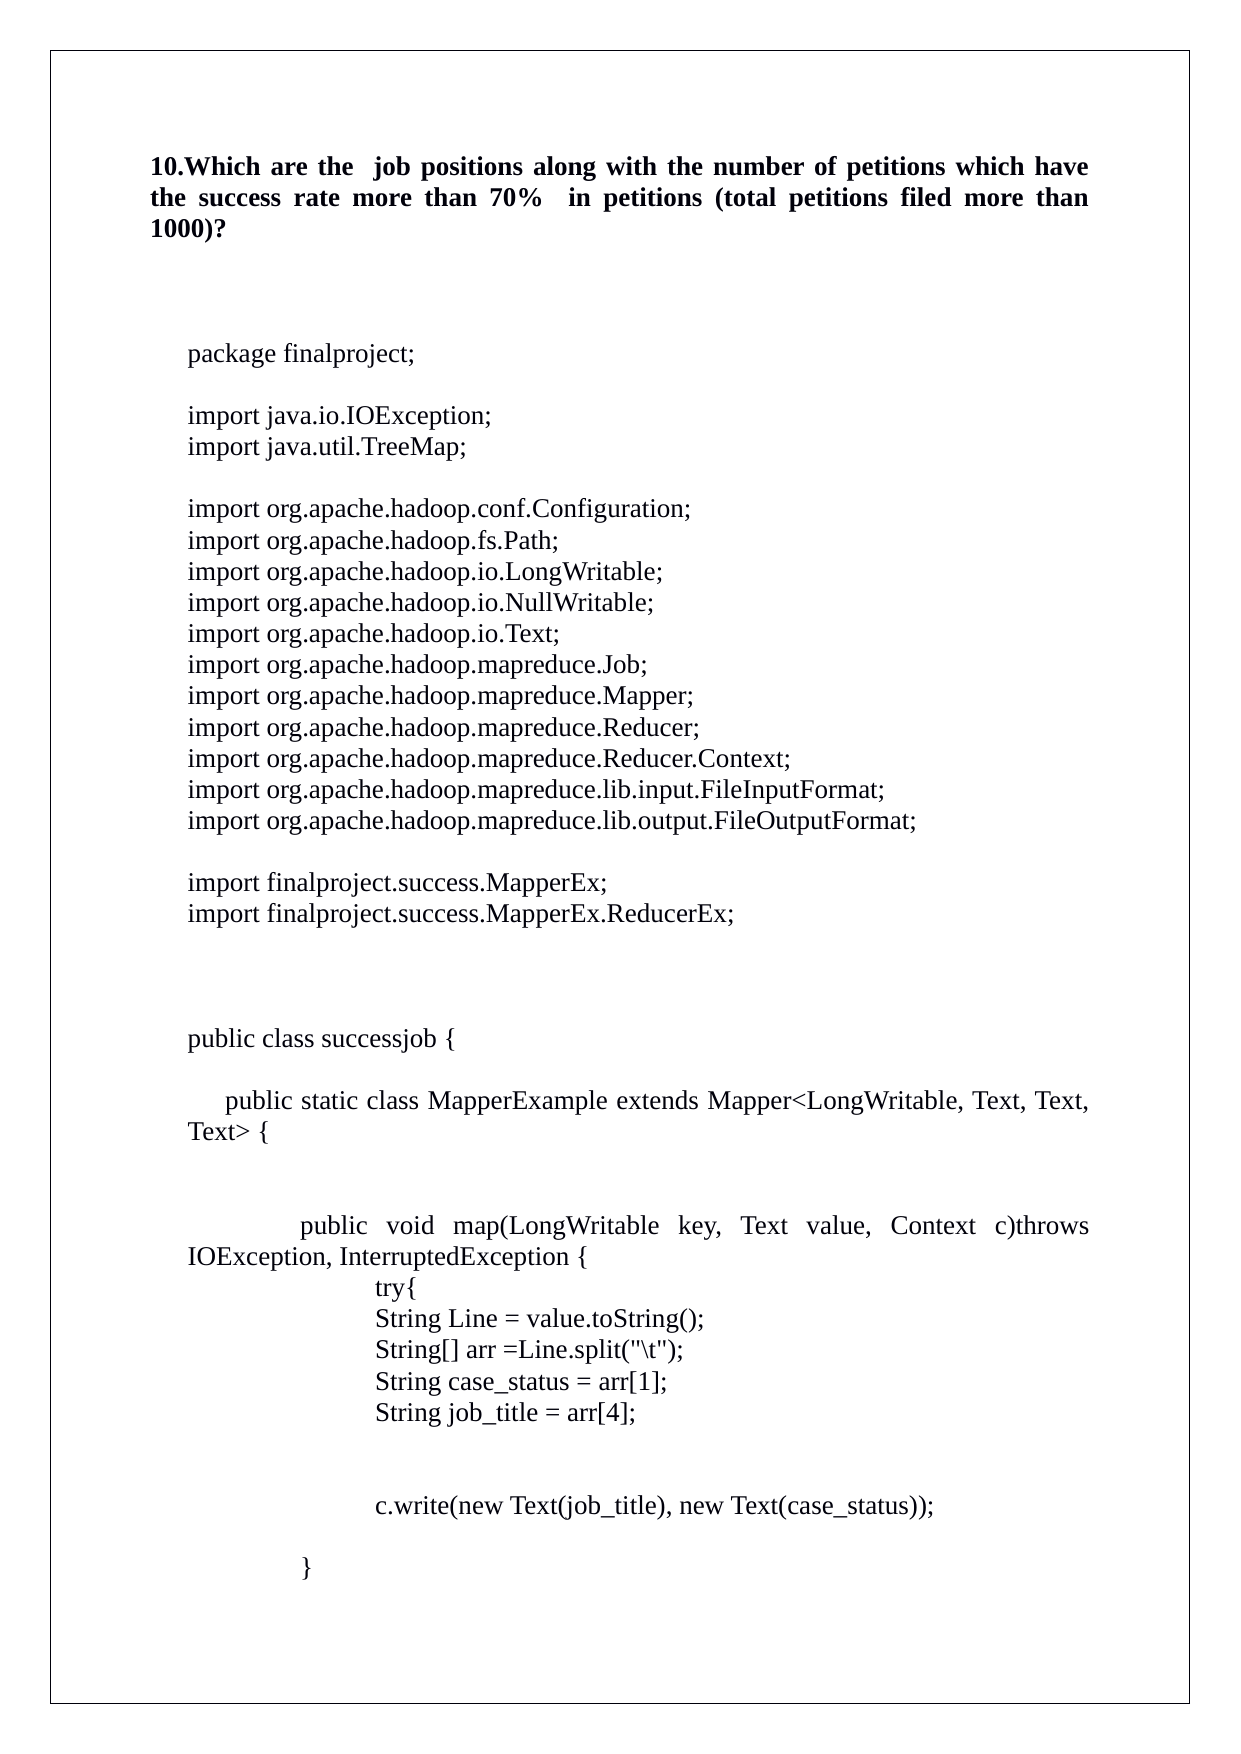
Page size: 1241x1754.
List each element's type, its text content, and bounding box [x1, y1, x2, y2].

text import org.apache.hadoop.mapreduce.lib.output.FileOutputFormat; [187, 804, 1090, 835]
text } [187, 1552, 1090, 1583]
text import org.apache.hadoop.io.LongWritable; [187, 555, 1090, 586]
text try{ [187, 1271, 1090, 1302]
text import org.apache.hadoop.mapreduce.Reducer.Context; [187, 742, 1090, 773]
text public void map(LongWritable key, Text value, Context c)throws IOException, InterruptedException { [187, 1209, 1090, 1271]
text 10.Which are the job positions along with the number of petitions which have the success rate more than 70% in petitions (total petitions filed more than 1000)? [150, 150, 1090, 243]
text import org.apache.hadoop.fs.Path; [187, 524, 1090, 555]
text String job_title = arr[4]; [187, 1396, 1090, 1427]
text import org.apache.hadoop.mapreduce.Mapper; [187, 679, 1090, 711]
text package finalproject; [187, 337, 1090, 368]
text c.write(new Text(job_title), new Text(case_status)); [187, 1489, 1090, 1520]
text public static class MapperExample extends Mapper<LongWritable, Text, Text, Text> { [187, 1084, 1090, 1147]
text String[] arr =Line.split("\t"); [187, 1333, 1090, 1365]
text import org.apache.hadoop.conf.Configuration; [187, 493, 1090, 524]
text import java.io.IOException; [187, 399, 1090, 430]
text import org.apache.hadoop.io.NullWritable; [187, 586, 1090, 617]
text import org.apache.hadoop.mapreduce.Reducer; [187, 711, 1090, 742]
text String case_status = arr[1]; [187, 1365, 1090, 1396]
text import org.apache.hadoop.io.Text; [187, 617, 1090, 648]
text import finalproject.success.MapperEx.ReducerEx; [187, 897, 1090, 929]
text import java.util.TreeMap; [187, 430, 1090, 461]
text import org.apache.hadoop.mapreduce.lib.input.FileInputFormat; [187, 773, 1090, 804]
text String Line = value.toString(); [187, 1302, 1090, 1333]
text import finalproject.success.MapperEx; [187, 866, 1090, 897]
text public class successjob { [187, 1022, 1090, 1053]
text import org.apache.hadoop.mapreduce.Job; [187, 648, 1090, 679]
